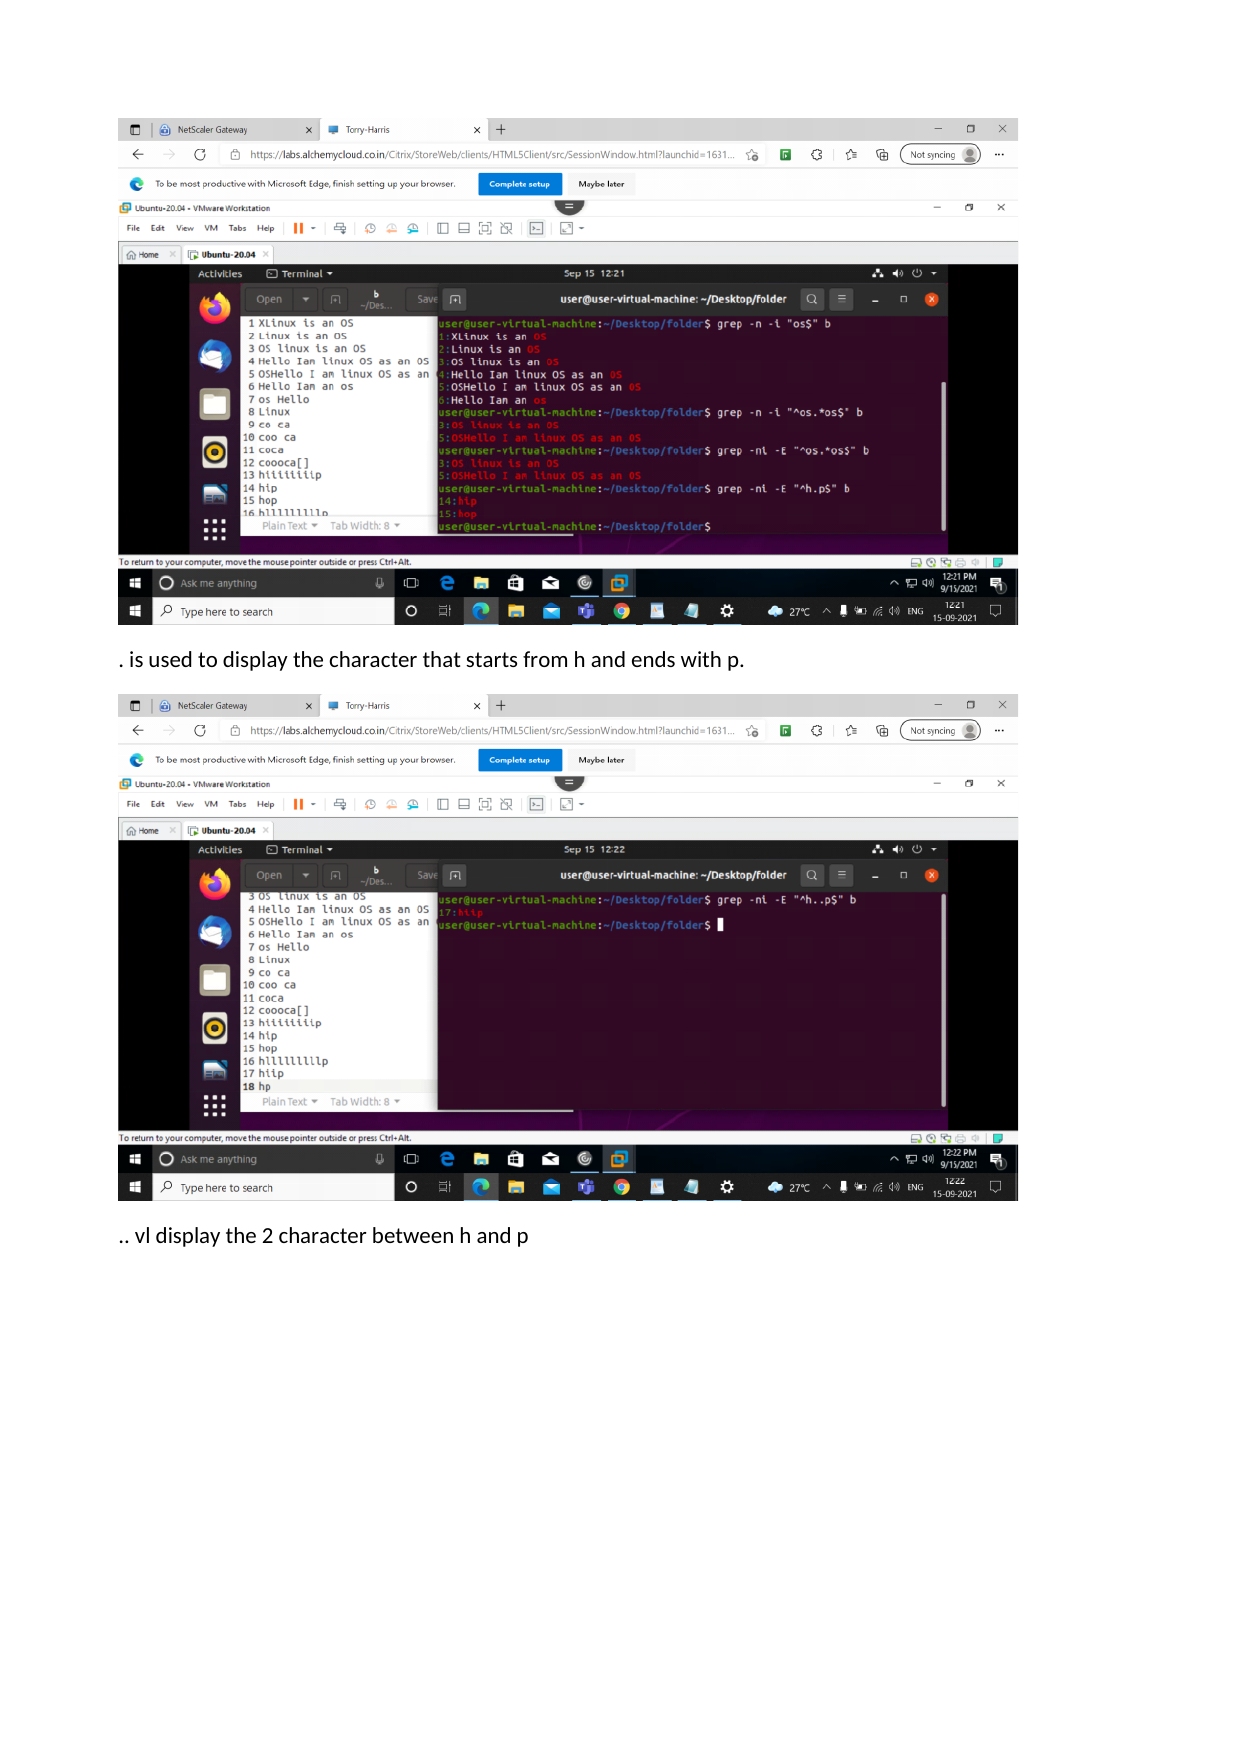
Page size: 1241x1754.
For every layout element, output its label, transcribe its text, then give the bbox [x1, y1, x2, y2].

text . is used to display the character that starts from h and ends with p. [118, 645, 1122, 673]
text .. vl display the 2 character between h and p [118, 1221, 1122, 1249]
